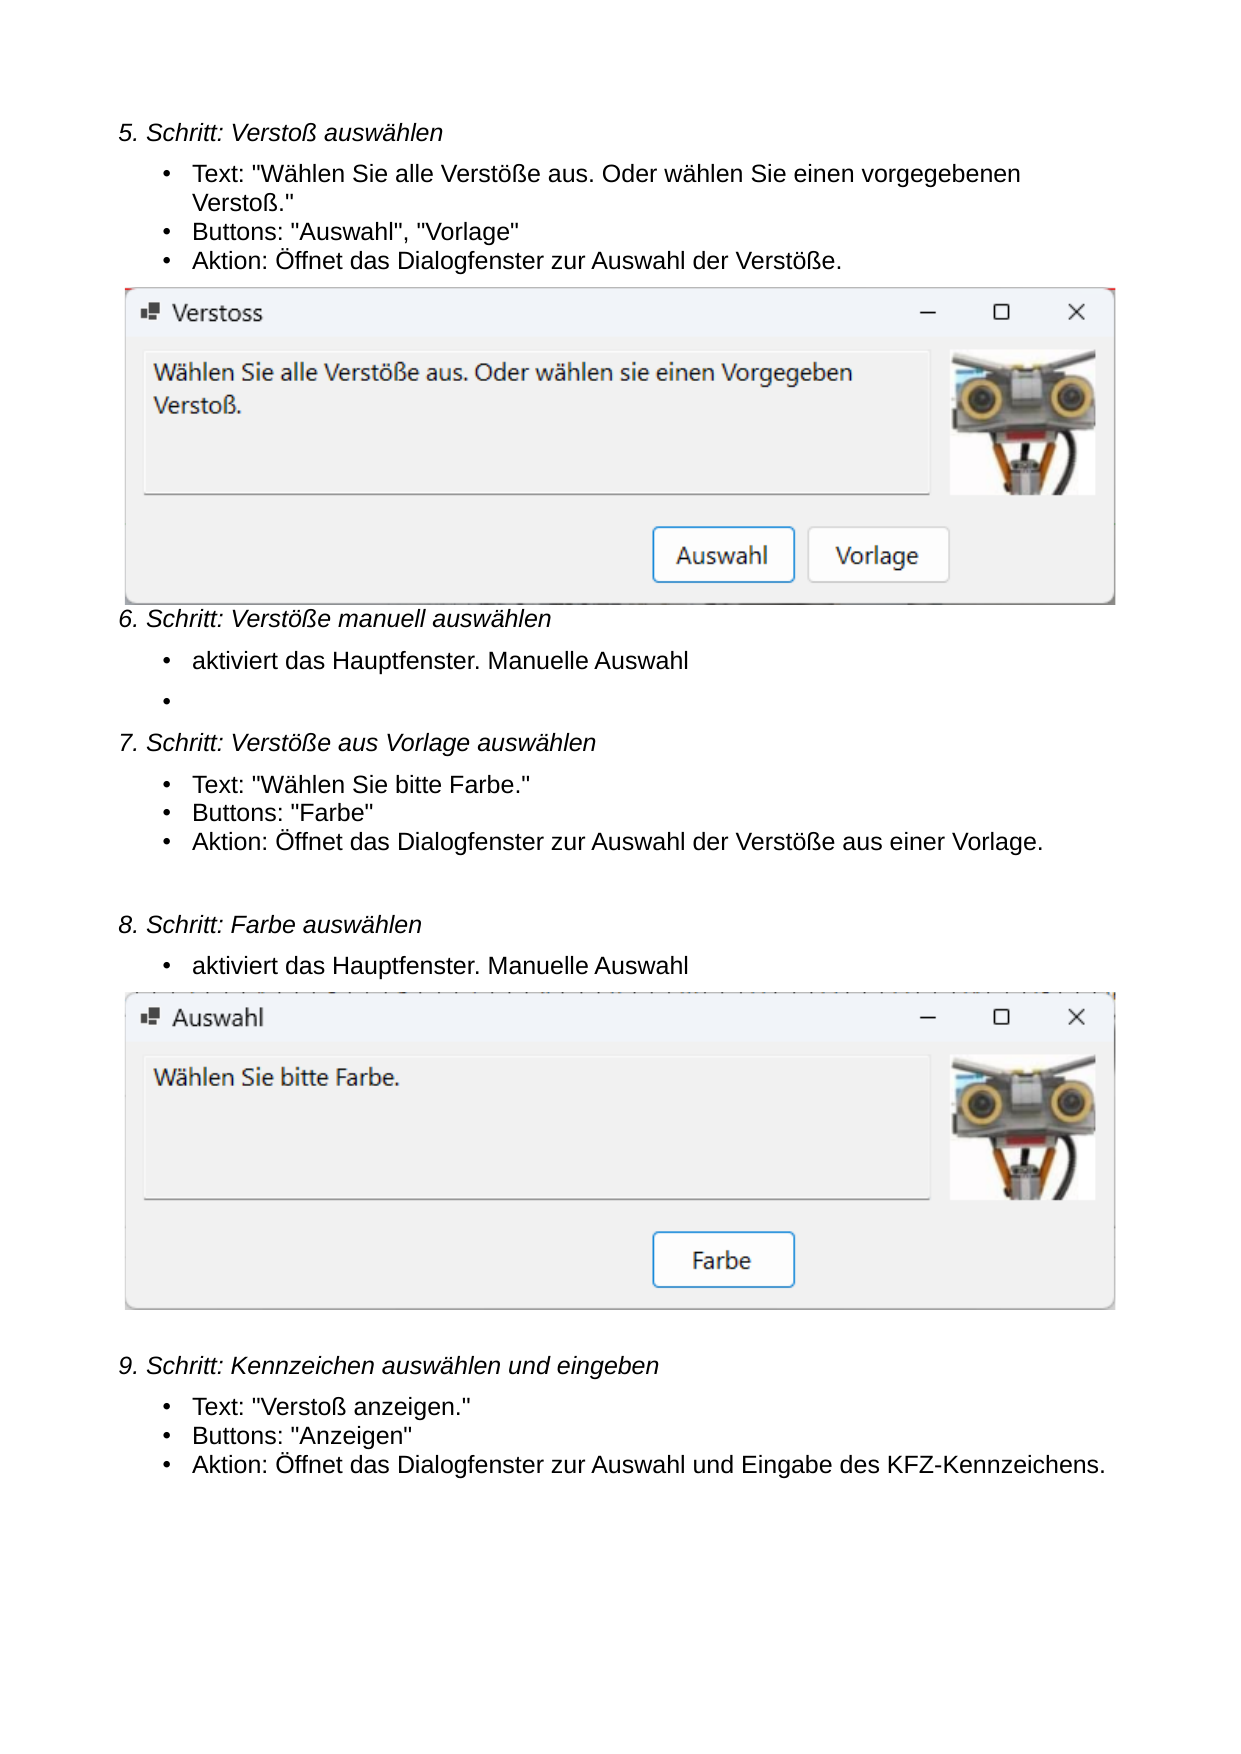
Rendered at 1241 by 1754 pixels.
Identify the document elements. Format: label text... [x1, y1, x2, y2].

list Aktion: Öffnet das Dialogfenster zur Auswahl der Verstöße. [162, 246, 1122, 275]
list Text: "Wählen Sie bitte Farbe." [162, 769, 1122, 798]
text 5. Schritt: Verstoß auswählen [118, 118, 1122, 147]
text 6. Schritt: Verstöße manuell auswählen [118, 287, 1122, 633]
list Aktion: Öffnet das Dialogfenster zur Auswahl und Eingabe des KFZ-Kennzeichens. [162, 1450, 1122, 1479]
list Buttons: "Anzeigen" [162, 1421, 1122, 1450]
list Aktion: Öffnet das Dialogfenster zur Auswahl der Verstöße aus einer Vorlage. [162, 827, 1122, 856]
picture [124, 992, 1116, 1310]
text 8. Schritt: Farbe auswählen [118, 910, 1122, 939]
list Buttons: "Auswahl", "Vorlage" [162, 217, 1122, 246]
list Text: "Verstoß anzeigen." [162, 1392, 1122, 1421]
list Buttons: "Farbe" [162, 798, 1122, 827]
picture [124, 287, 1116, 605]
list aktiviert das Hauptfenster. Manuelle Auswahl [162, 646, 1122, 674]
text 7. Schritt: Verstöße aus Vorlage auswählen [118, 728, 1122, 757]
list aktiviert das Hauptfenster. Manuelle Auswahl [162, 951, 1122, 980]
text 9. Schritt: Kennzeichen auswählen und eingeben [118, 1351, 1122, 1380]
list Text: "Wählen Sie alle Verstöße aus. Oder wählen Sie einen vorgegebenen Verstoß." [162, 159, 1122, 217]
